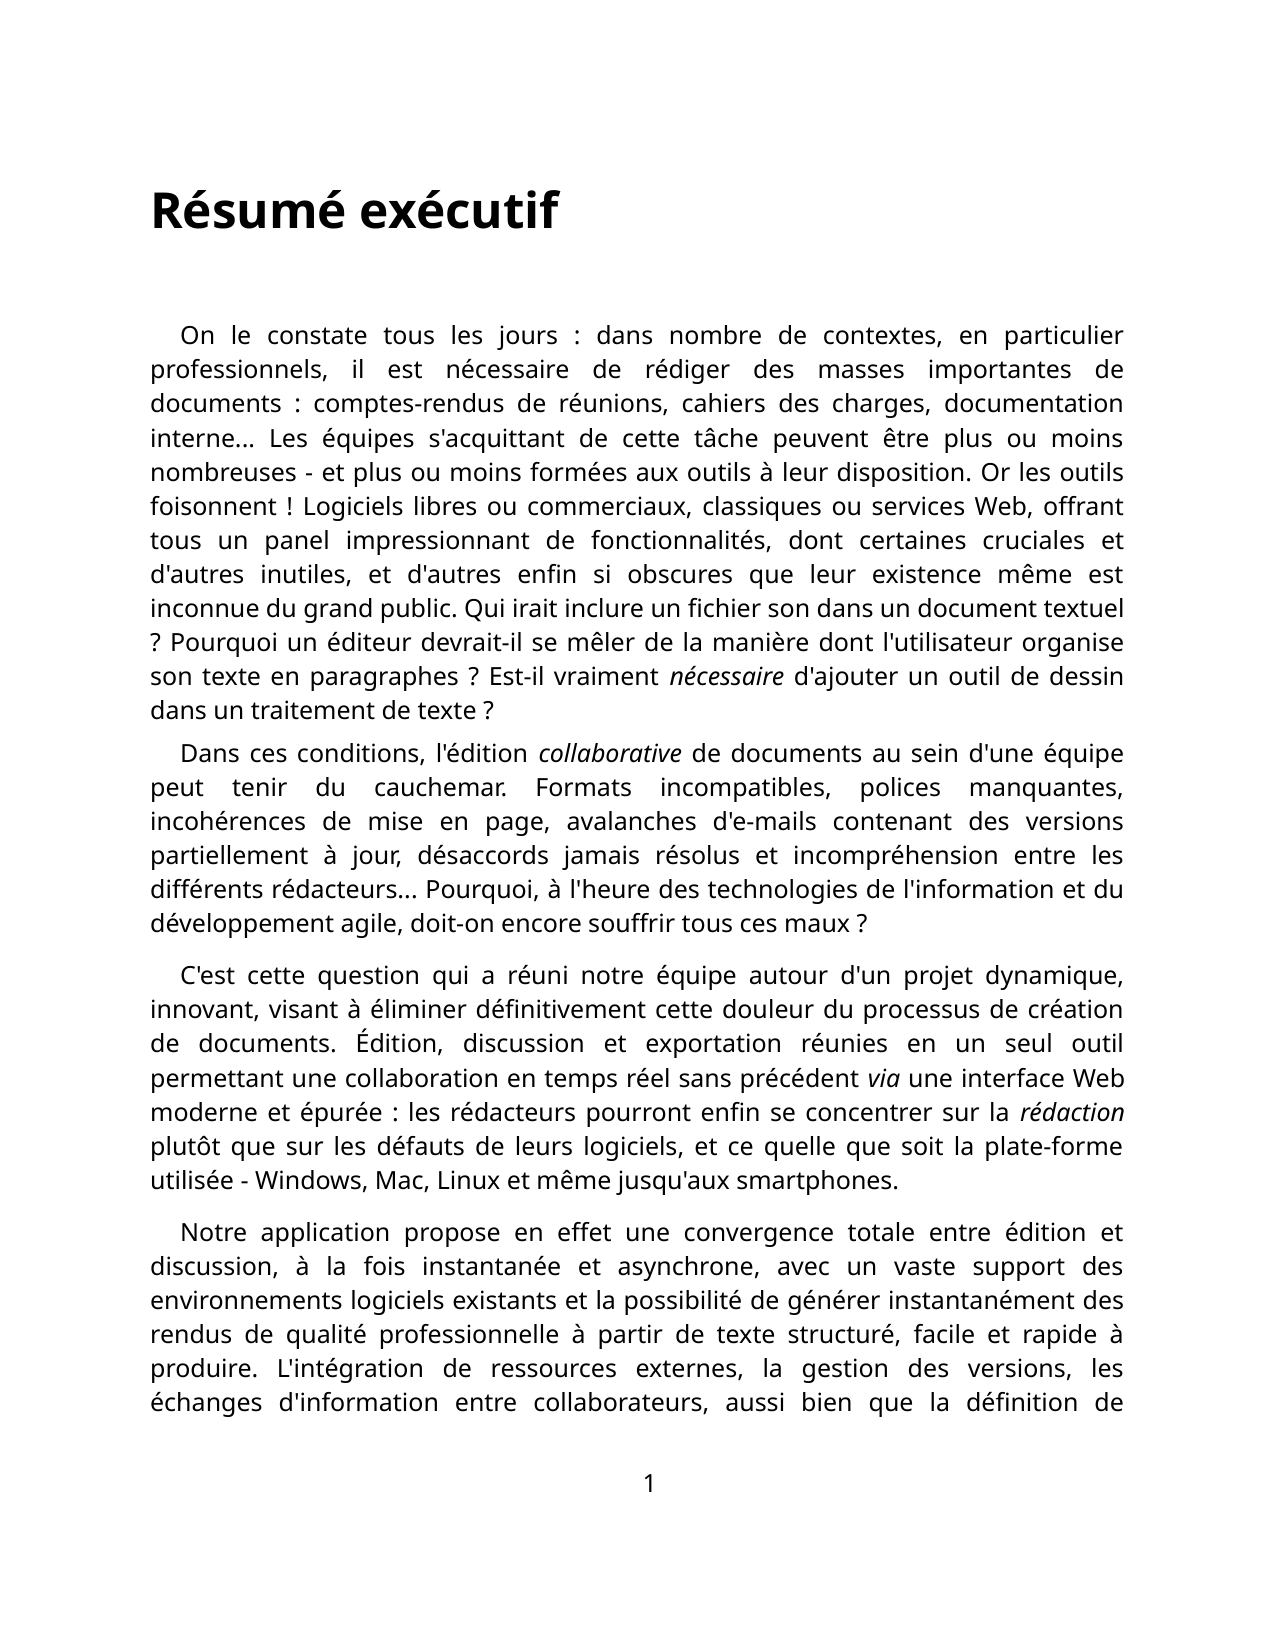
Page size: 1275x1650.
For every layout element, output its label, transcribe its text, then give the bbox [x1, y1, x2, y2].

text Notre application propose en effet une convergence totale entre édition et discussion, à la fois instantanée et asynchrone, avec un vaste support des environnements logiciels existants et la possibilité de générer instantanément des rendus de qualité professionnelle à partir de texte structuré, facile et rapide à produire. L'intégration de ressources externes, la gestion des versions, les échanges d'information entre collaborateurs, aussi bien que la définition de [150, 1214, 1125, 1419]
text On le constate tous les jours : dans nombre de contextes, en particulier professionnels, il est nécessaire de rédiger des masses importantes de documents : comptes-rendus de réunions, cahiers des charges, documentation interne... Les équipes s'acquittant de cette tâche peuvent être plus ou moins nombreuses - et plus ou moins formées aux outils à leur disposition. Or les outils foisonnent ! Logiciels libres ou commerciaux, classiques ou services Web, offrant tous un panel impressionnant de fonctionnalités, dont certaines cruciales et d'autres inutiles, et d'autres enfin si obscures que leur existence même est inconnue du grand public. Qui irait inclure un fichier son dans un document textuel ? Pourquoi un éditeur devrait-il se mêler de la manière dont l'utilisateur organise son texte en paragraphes ? Est-il vraiment nécessaire d'ajouter un outil de dessin dans un traitement de texte ? [150, 318, 1125, 727]
subtitle Résumé exécutif [150, 176, 1125, 243]
text C'est cette question qui a réuni notre équipe autour d'un projet dynamique, innovant, visant à éliminer définitivement cette douleur du processus de création de documents. Édition, discussion et exportation réunies en un seul outil permettant une collaboration en temps réel sans précédent via une interface Web moderne et épurée : les rédacteurs pourront enfin se concentrer sur la rédaction plutôt que sur les défauts de leurs logiciels, et ce quelle que soit la plate-forme utilisée - Windows, Mac, Linux et même jusqu'aux smartphones. [150, 958, 1125, 1196]
text Dans ces conditions, l'édition collaborative de documents au sein d'une équipe peut tenir du cauchemar. Formats incompatibles, polices manquantes, incohérences de mise en page, avalanches d'e-mails contenant des versions partiellement à jour, désaccords jamais résolus et incompréhension entre les différents rédacteurs... Pourquoi, à l'heure des technologies de l'information et du développement agile, doit-on encore souffrir tous ces maux ? [150, 736, 1125, 940]
